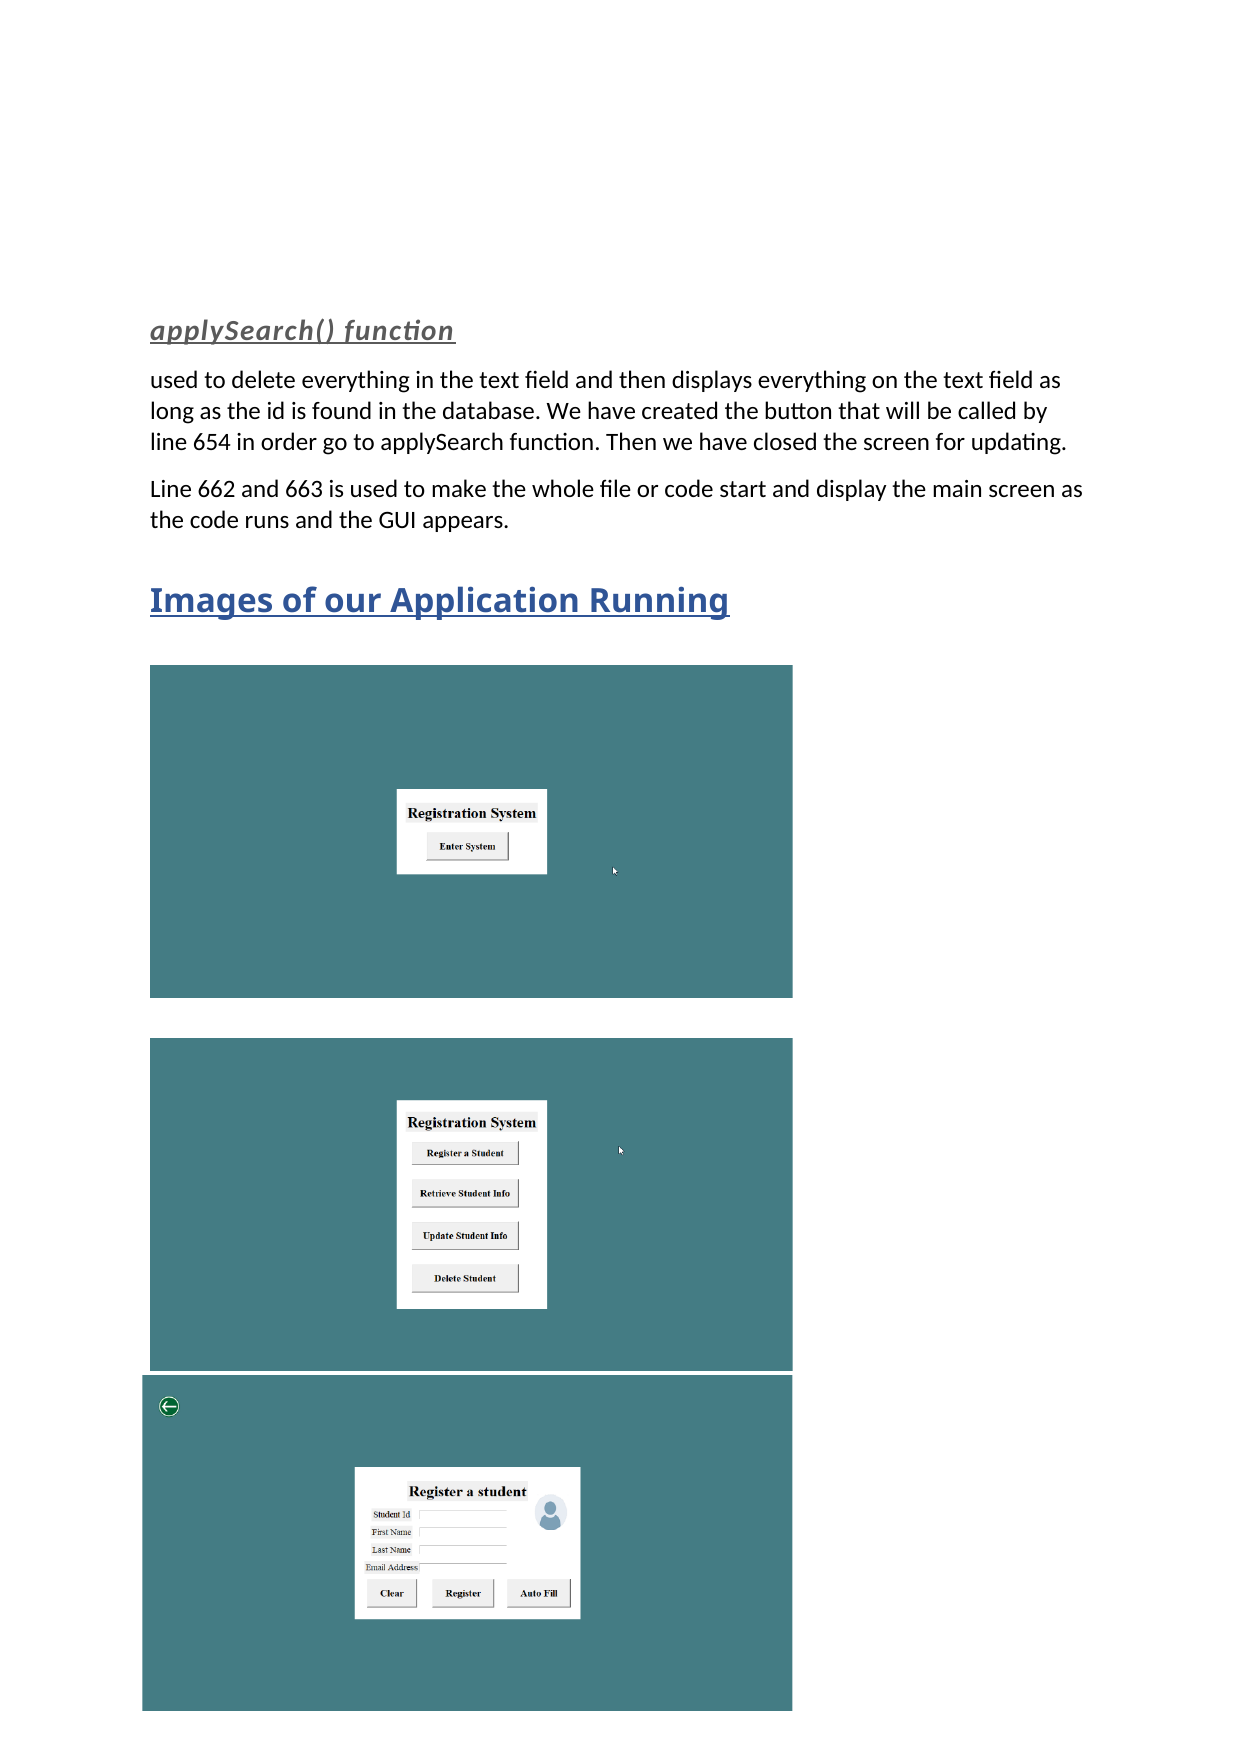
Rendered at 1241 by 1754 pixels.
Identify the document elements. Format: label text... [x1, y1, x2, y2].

text Line 662 and 663 is used to make the whole file or code start and display the main screen as the code runs and the GUI appears. [150, 473, 1090, 535]
text used to delete everything in the text field and then displays everything on the text field as long as the id is found in the database. We have created the button that will be called by line 654 in order go to applySearch function. Then we have closed the screen for updating. [150, 364, 1090, 457]
subtitle applySearch() function [150, 312, 1090, 348]
subtitle Images of our Application Running [150, 577, 1090, 622]
